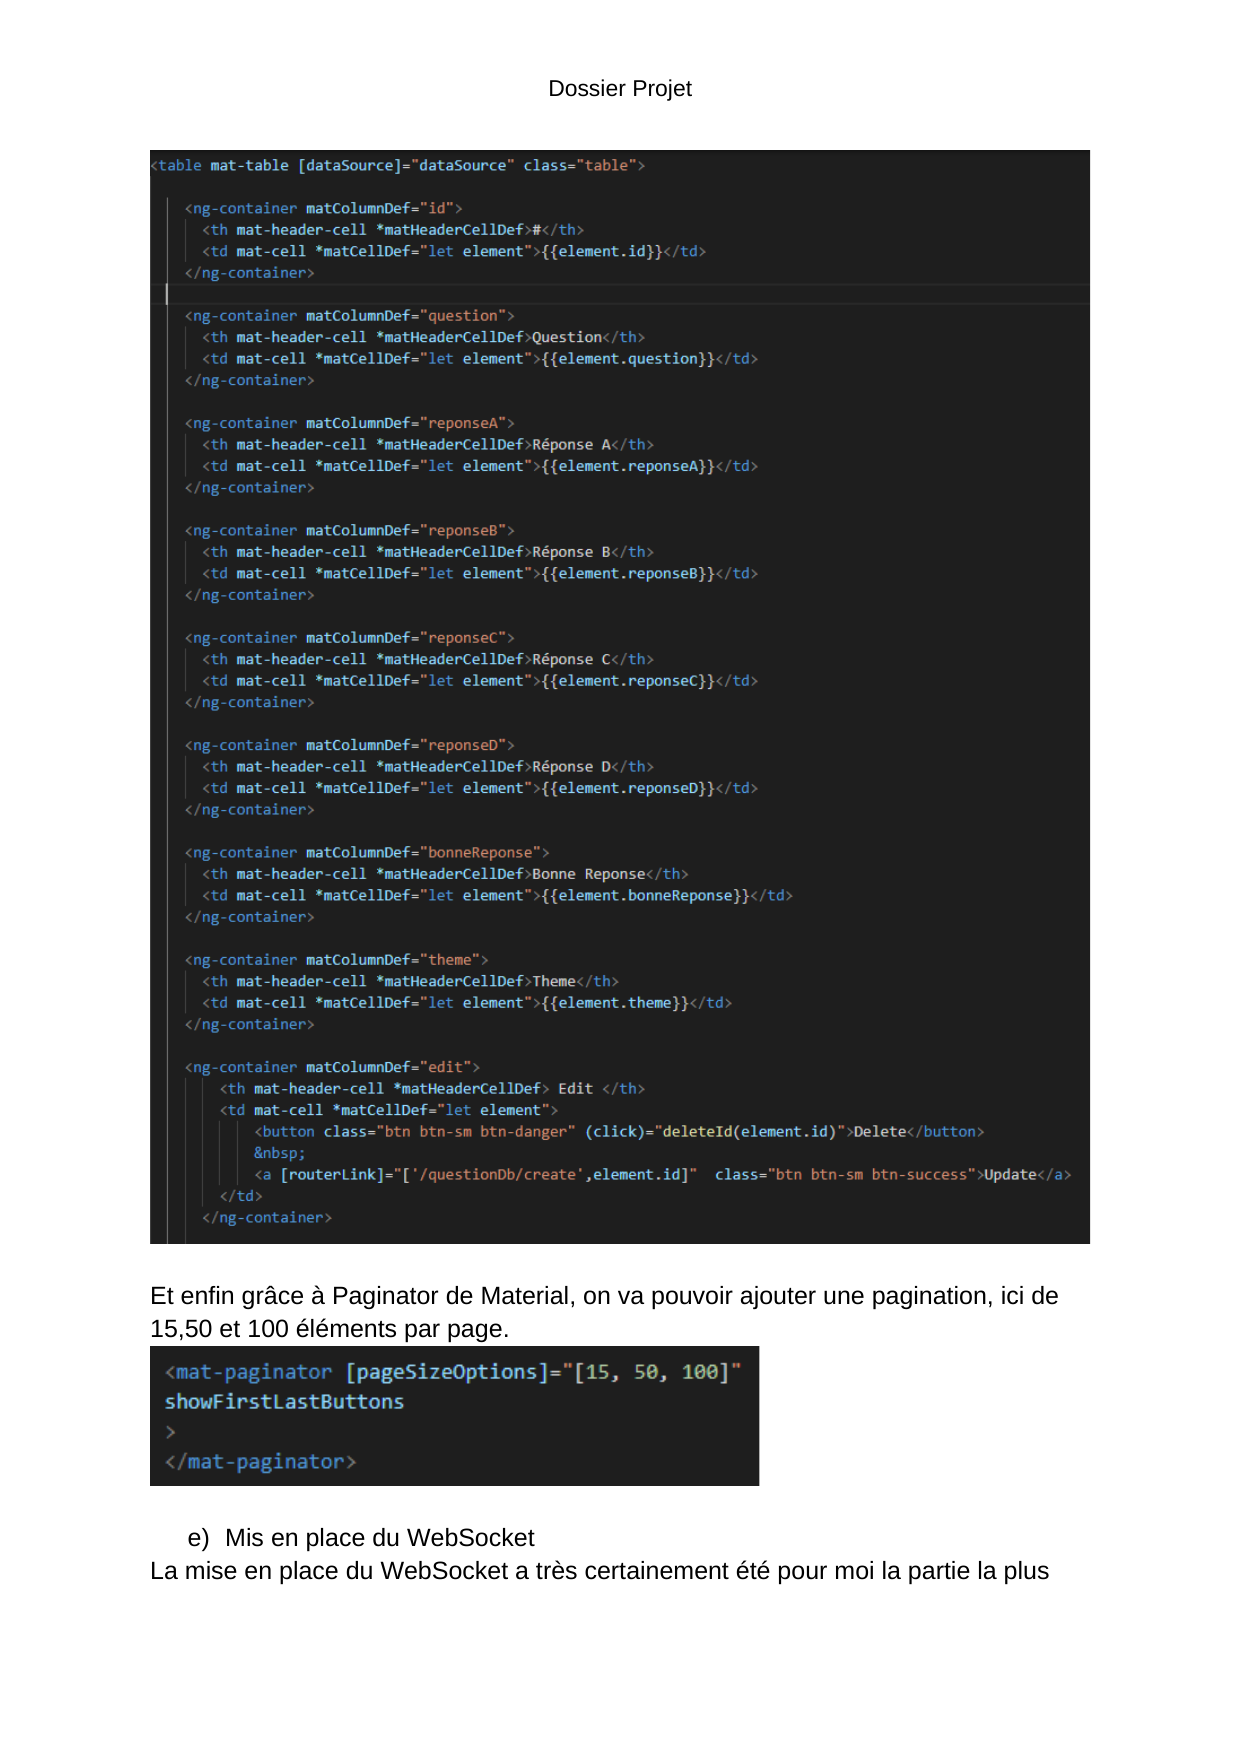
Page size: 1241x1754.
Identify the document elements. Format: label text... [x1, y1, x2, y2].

text La mise en place du WebSocket a très certainement été pour moi la partie la plus [150, 1556, 1090, 1584]
picture [150, 150, 1091, 1244]
text Et enfin grâce à Paginator de Material, on va pouvoir ajouter une pagination, ici de 15,50 et 100 éléments par page. [150, 1281, 1090, 1342]
picture [150, 1346, 760, 1486]
list Mis en place du WebSocket [187, 1523, 1090, 1551]
